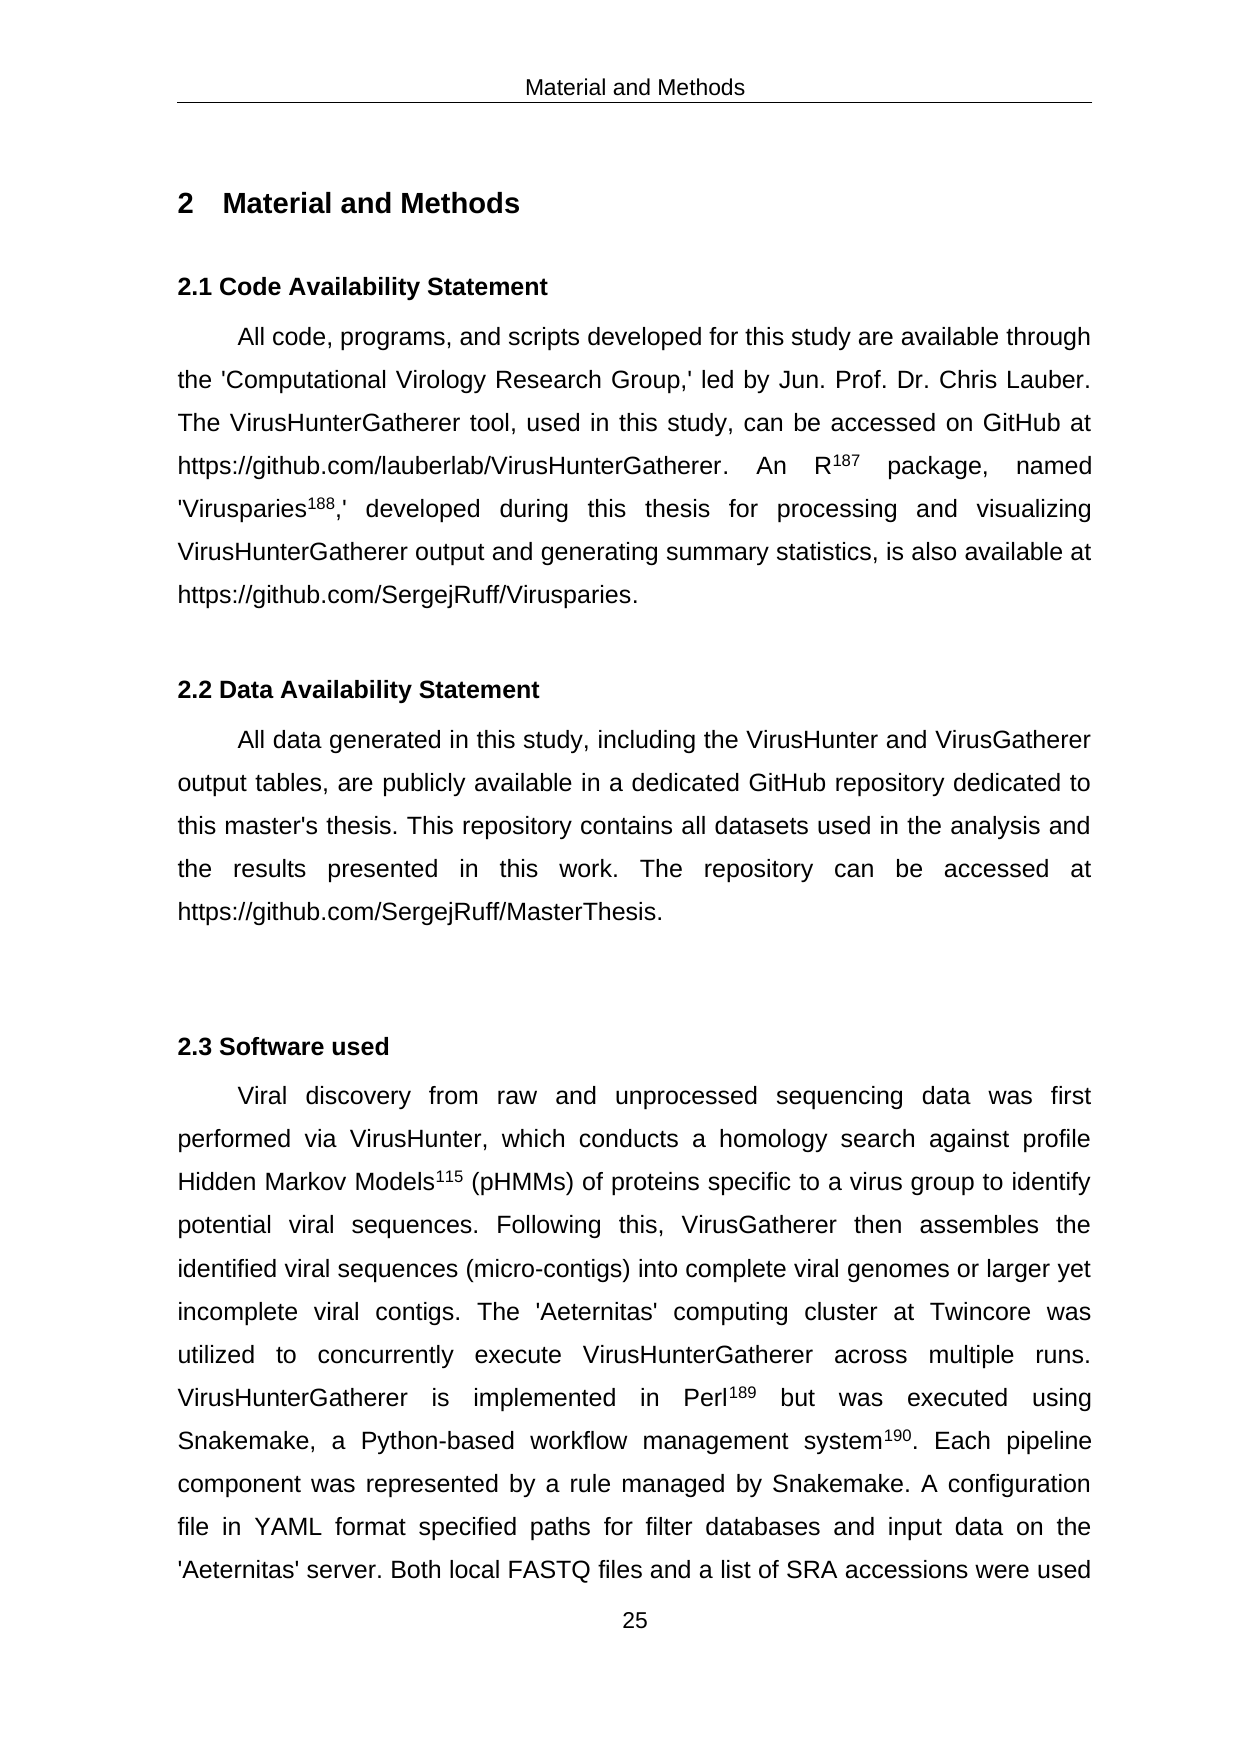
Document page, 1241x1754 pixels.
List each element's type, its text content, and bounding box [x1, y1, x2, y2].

text Viral discovery from raw and unprocessed sequencing data was first performed via VirusHunter, which conducts a homology search against profile Hidden Markov Models115 (pHMMs) of proteins specific to a virus group to identify potential viral sequences. Following this, VirusGatherer then assembles the identified viral sequences (micro-contigs) into complete viral genomes or larger yet incomplete viral contigs. The 'Aeternitas' computing cluster at Twincore was utilized to concurrently execute VirusHunterGatherer across multiple runs. VirusHunterGatherer is implemented in Perl189 but was executed using Snakemake, a Python-based workflow management system190. Each pipeline component was represented by a rule managed by Snakemake. A configuration file in YAML format specified paths for filter databases and input data on the 'Aeternitas' server. Both local FASTQ files and a list of SRA accessions were used [177, 1081, 1092, 1584]
subtitle 2.2 Data Availability Statement [177, 675, 1092, 704]
text All data generated in this study, including the VirusHunter and VirusGatherer output tables, are publicly available in a dedicated GitHub repository dedicated to this master's thesis. This repository contains all datasets used in the analysis and the results presented in this work. The repository can be accessed at https://github.com/SergejRuff/MasterThesis. [177, 725, 1092, 926]
subtitle Material and Methods [177, 186, 1092, 220]
subtitle 2.1 Code Availability Statement [177, 272, 1092, 301]
text All code, programs, and scripts developed for this study are available through the 'Computational Virology Research Group,' led by Jun. Prof. Dr. Chris Lauber. The VirusHunterGatherer tool, used in this study, can be accessed on GitHub at https://github.com/lauberlab/VirusHunterGatherer. An R187 package, named 'Virusparies188,' developed during this thesis for processing and visualizing VirusHunterGatherer output and generating summary statistics, is also available at https://github.com/SergejRuff/Virusparies. [177, 321, 1092, 609]
subtitle 2.3 Software used [177, 1032, 1092, 1061]
